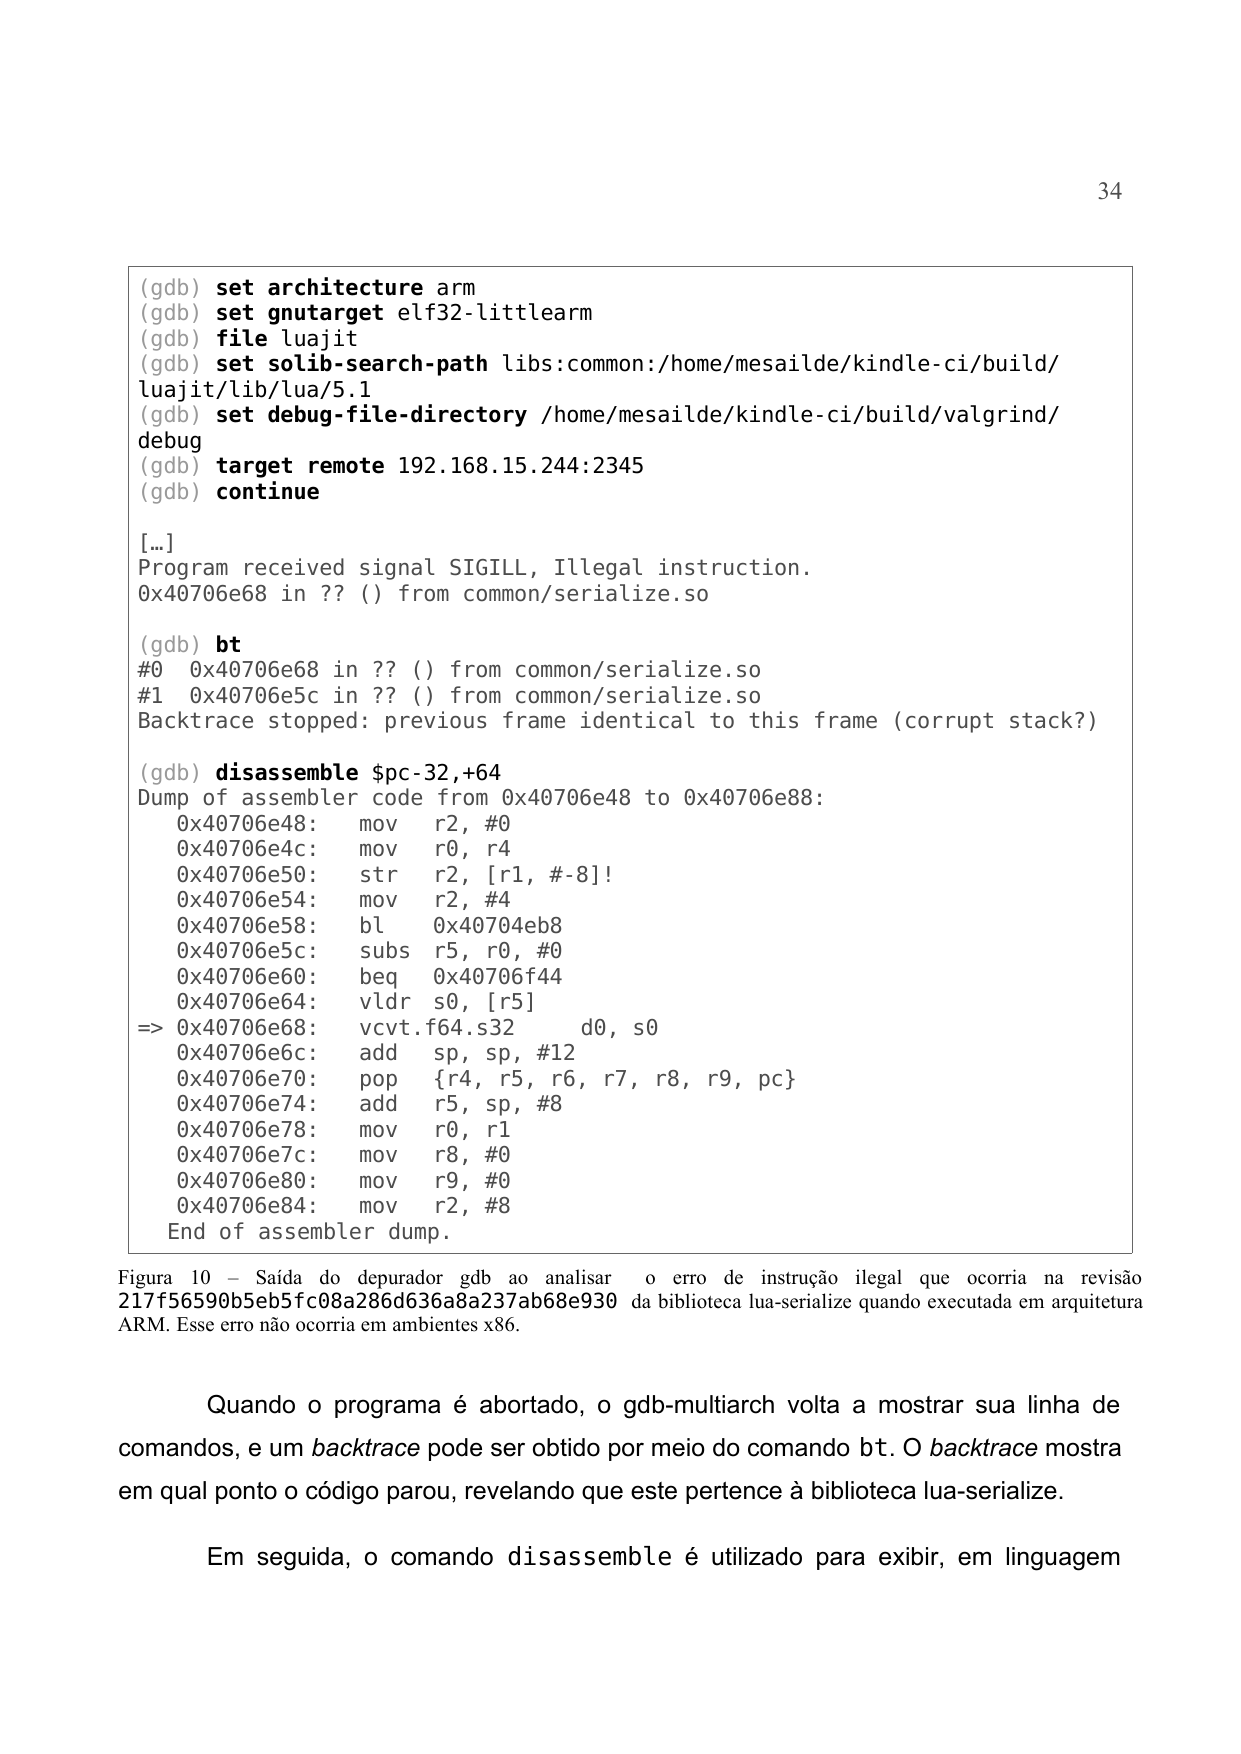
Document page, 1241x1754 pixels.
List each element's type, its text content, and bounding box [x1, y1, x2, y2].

text End of assembler dump. [167, 1219, 1123, 1244]
text debug [137, 428, 1123, 453]
text 0x40706e54: mov r2, #4 [137, 887, 1123, 913]
text Quando o programa é abortado, o gdb-multiarch volta a mostrar sua linha de comandos, e um backtrace pode ser obtido por meio do comando bt. O backtrace mostra em qual ponto o código parou, revelando que este pertence à biblioteca lua-serialize. [118, 1377, 1122, 1504]
text Dump of assembler code from 0x40706e48 to 0x40706e88: [137, 785, 1123, 811]
text (gdb) file luajit [137, 326, 1123, 351]
text […] [137, 530, 1123, 555]
text O gdb-multiarch precisa de alguns comandos de configuração para identificar a arquitetura de processador remota, o executável principal, o endereço IP da outra ponta e os caminhos de diretórios onde as bibliotecas podem ser encontradas para leitura, como ilustra a Figura 10. [118, 236, 1144, 1266]
text (gdb) set solib-search-path libs:common:/home/mesailde/kindle-ci/build/ [137, 351, 1123, 377]
text 0x40706e84: mov r2, #8 [137, 1193, 1123, 1219]
text 0x40706e5c: subs r5, r0, #0 [137, 938, 1123, 964]
text Program received signal SIGILL, Illegal instruction. [137, 555, 1123, 581]
text 0x40706e74: add r5, sp, #8 [137, 1091, 1123, 1117]
text (gdb) disassemble $pc-32,+64 [137, 759, 1123, 785]
text 0x40706e4c: mov r0, r4 [137, 836, 1123, 862]
text 0x40706e80: mov r9, #0 [137, 1168, 1123, 1193]
text Em seguida, o comando disassemble é utilizado para exibir, em linguagem [118, 1542, 1122, 1571]
text (gdb) continue [137, 479, 1123, 504]
text #1 0x40706e5c in ?? () from common/serialize.so [137, 683, 1123, 708]
text => 0x40706e68: vcvt.f64.s32 d0, s0 [137, 1015, 1123, 1040]
text (gdb) set gnutarget elf32-littlearm [137, 300, 1123, 326]
text 0x40706e64: vldr s0, [r5] [137, 989, 1123, 1015]
text 0x40706e68 in ?? () from common/serialize.so [137, 581, 1123, 606]
text luajit/lib/lua/5.1 [137, 377, 1123, 402]
text 0x40706e50: str r2, [r1, #-8]! [137, 862, 1123, 887]
text (gdb) set architecture arm [137, 274, 1123, 300]
text 0x40706e6c: add sp, sp, #12 [137, 1040, 1123, 1066]
text 0x40706e78: mov r0, r1 [137, 1117, 1123, 1142]
text O gdb-multiarch precisa de alguns comandos de configuração para identificar a arquitetura de processador remota, o executável principal, o endereço IP da outra ponta e os caminhos de diretórios onde as bibliotecas podem ser encontradas para leitura, como ilustra a Figura 10. [118, 1336, 1144, 1377]
text Backtrace stopped: previous frame identical to this frame (corrupt stack?) [137, 708, 1123, 734]
text 0x40706e48: mov r2, #0 [137, 811, 1123, 836]
text 0x40706e7c: mov r8, #0 [137, 1142, 1123, 1168]
text (gdb) bt [137, 632, 1123, 657]
text 0x40706e58: bl 0x40704eb8 [137, 913, 1123, 938]
text 0x40706e70: pop {r4, r5, r6, r7, r8, r9, pc} [137, 1066, 1123, 1091]
text (gdb) target remote 192.168.15.244:2345 [137, 453, 1123, 479]
text #0 0x40706e68 in ?? () from common/serialize.so [137, 657, 1123, 683]
text (gdb) set debug-file-directory /home/mesailde/kindle-ci/build/valgrind/ [137, 402, 1123, 428]
text 0x40706e60: beq 0x40706f44 [137, 964, 1123, 989]
text Figura 10 – Saída do depurador gdb ao analisar o erro de instrução ilegal que ocorria na revisão 217f56590b5eb5fc08a286d636a8a237ab68e930 da biblioteca lua-serialize quando executada em arquitetura ARM. Esse erro não ocorria em ambientes x86. [118, 1266, 1144, 1336]
